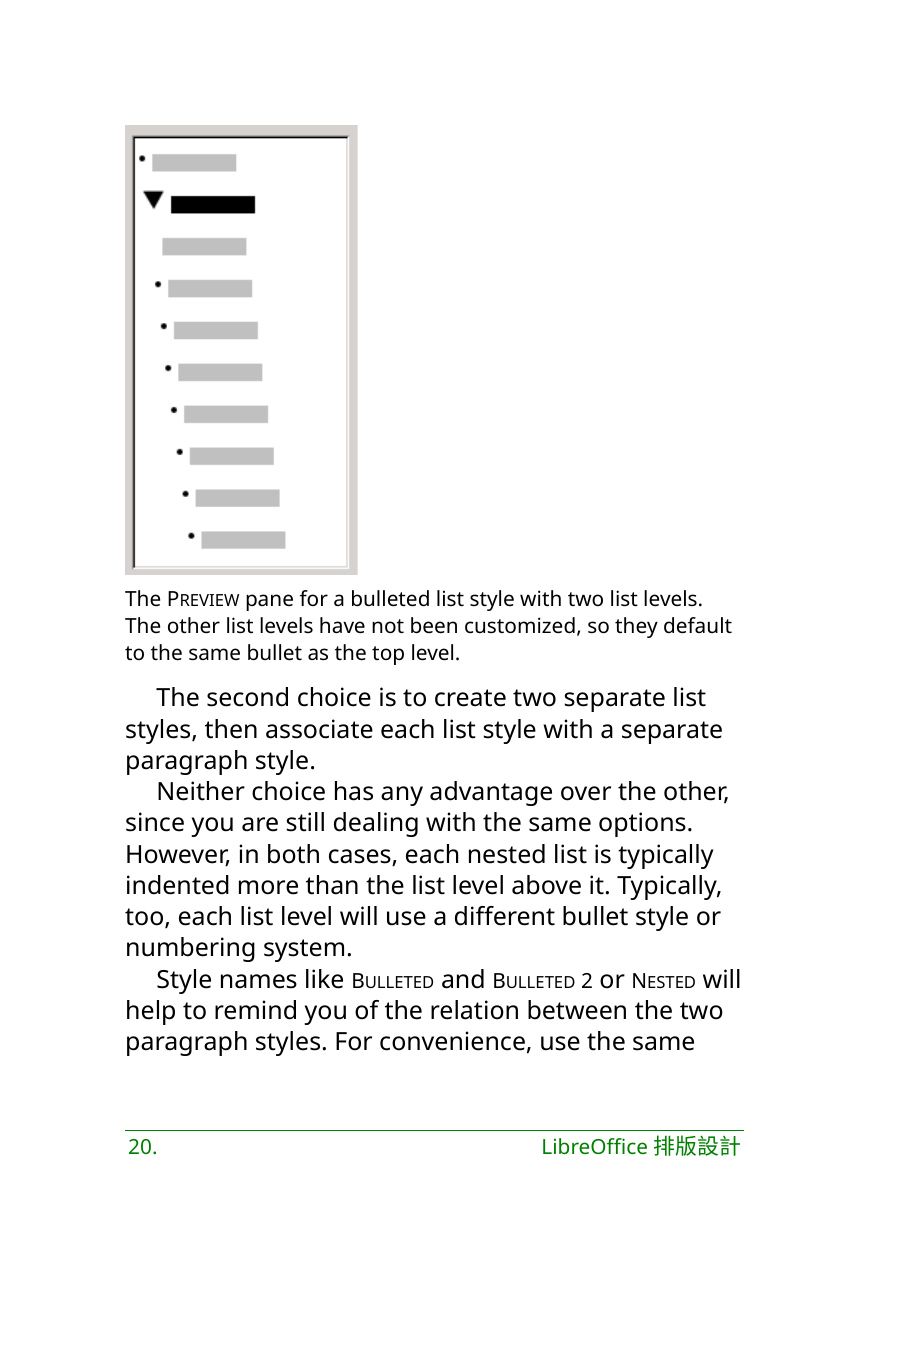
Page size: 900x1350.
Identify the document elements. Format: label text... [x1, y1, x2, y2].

table_header [125, 125, 744, 577]
table_cell The Preview pane for a bulleted list style with two list levels. The other list levels have not been customized, so they default to the same bullet as the top level. [125, 577, 744, 666]
text Style names like Bulleted and Bulleted 2 or Nested will help to remind you of the relation between the two paragraph styles. For convenience, use the same [125, 963, 744, 1057]
text Neither choice has any advantage over the other, since you are still dealing with the same options. However, in both cases, each nested list is typically indented more than the list level above it. Typically, too, each list level will use a different bullet style or numbering system. [125, 776, 744, 963]
picture [125, 125, 358, 575]
text The second choice is to create two separate list styles, then associate each list style with a separate paragraph style. [125, 682, 744, 776]
